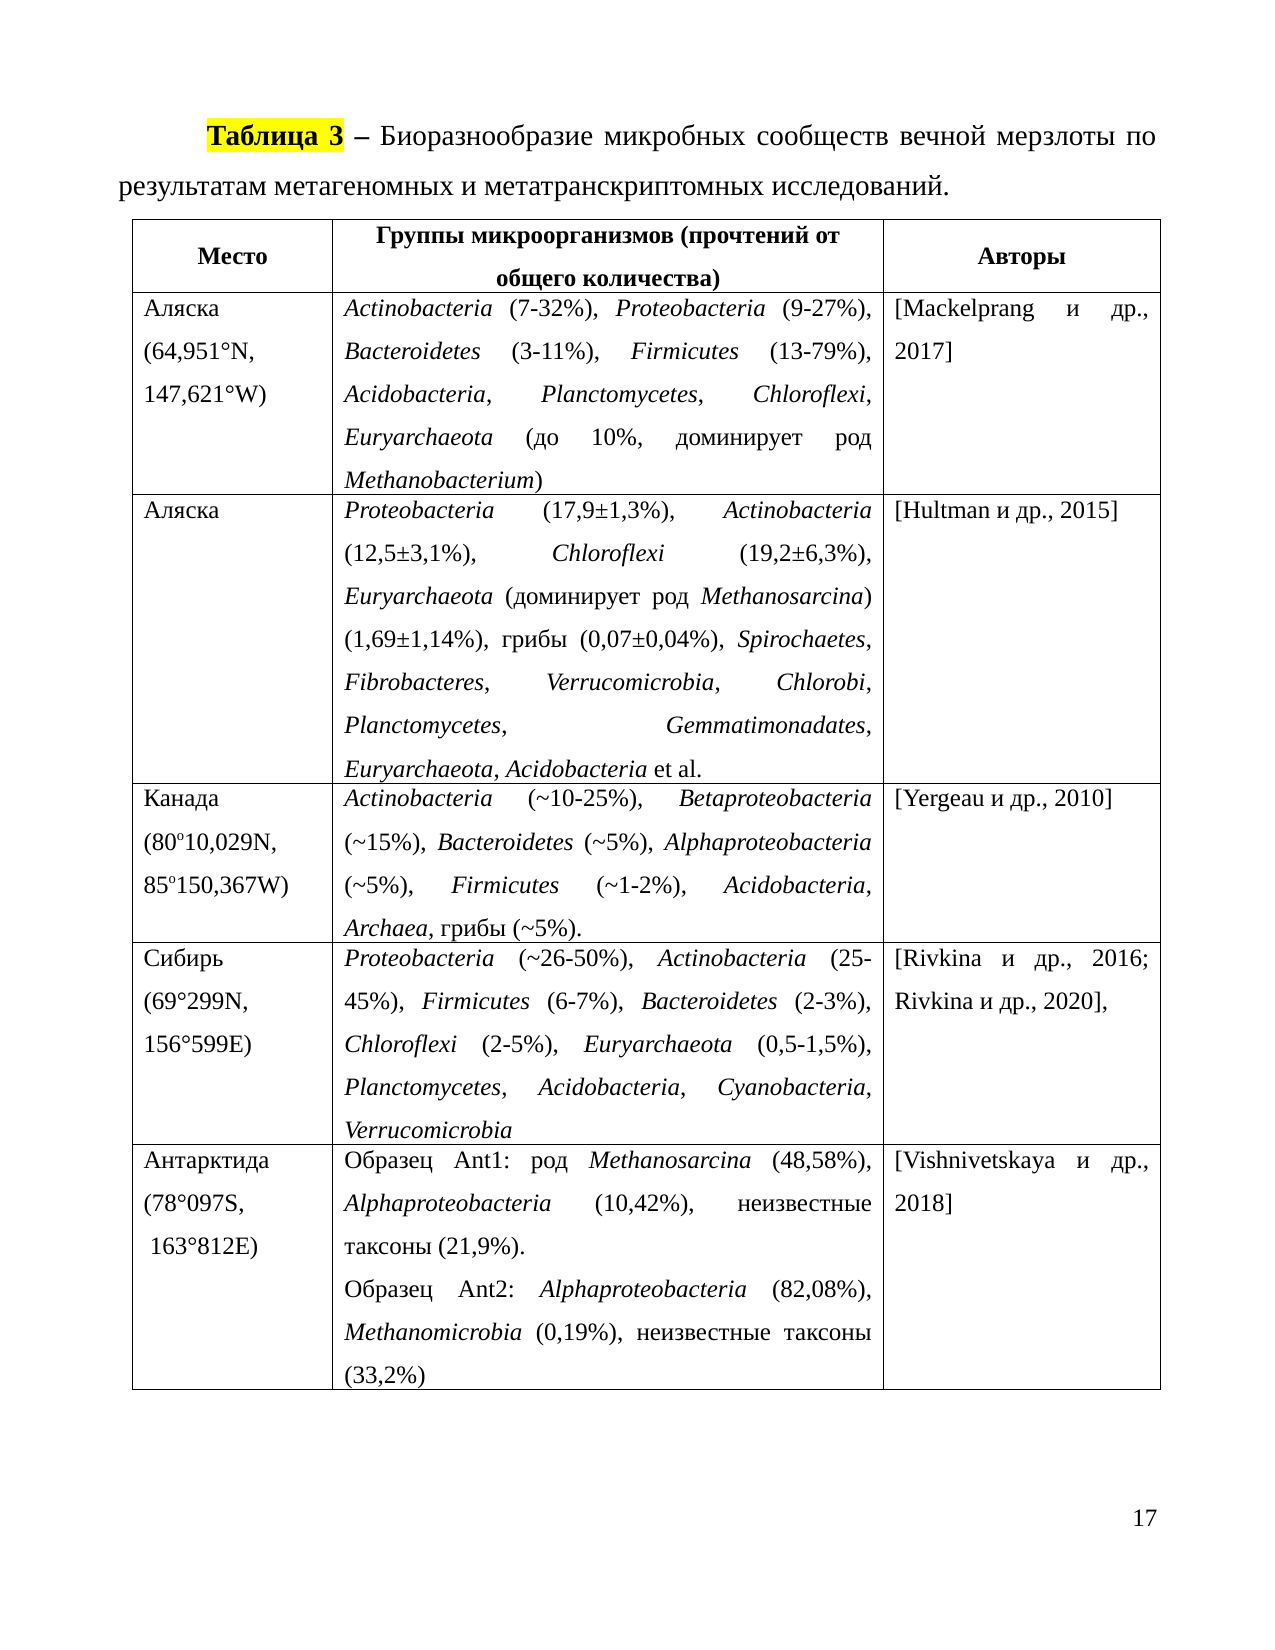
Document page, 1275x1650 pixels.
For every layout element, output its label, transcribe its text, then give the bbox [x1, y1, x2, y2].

table_header Группы микроорганизмов (прочтений от общего количества) [333, 220, 883, 292]
table_cell Аляска (64,951°N, 147,621°W) [133, 293, 332, 494]
table_cell Proteobacteria (~26-50%), Actinobacteria (25-45%), Firmicutes (6-7%), Bacteroidetes (2-3%), Chloroflexi (2-5%), Euryarchaeota (0,5-1,5%), Planctomycetes, Acidobacteria, Cyanobacteria, Verrucomicrobia [333, 943, 883, 1144]
table_cell Сибирь (69°299N, 156°599E) [133, 943, 332, 1144]
table_cell [Vishnivetskaya и др., 2018]⁠⁠ [884, 1145, 1160, 1389]
table_header Место [133, 220, 332, 292]
table_header Авторы [884, 220, 1160, 292]
text Таблица 3 – Биоразнообразие микробных сообществ вечной мерзлоты по результатам метагеномных и метатранскриптомных исследований. [118, 118, 1157, 202]
table_cell Антарктида (78°097S, 163°812E) [133, 1145, 332, 1389]
table_cell [Hultman и др., 2015]⁠⁠ [884, 495, 1160, 782]
table_cell Образец Ant1: род Methanosarcina (48,58%), Alphaproteobacteria (10,42%), неизвестные таксоны (21,9%). Образец Ant2: Alphaproteobacteria (82,08%), Methanomicrobia (0,19%), неизвестные таксоны (33,2%) [333, 1145, 883, 1389]
table_cell Actinobacteria (7-32%), Proteobacteria (9-27%), Bacteroidetes (3-11%), Firmicutes (13-79%), Acidobacteria, Planctomycetes, Chloroflexi, Euryarchaeota (до 10%, доминирует род Methanobacterium) [333, 293, 883, 494]
table_cell [Yergeau и др., 2010]⁠⁠ [884, 784, 1160, 942]
table_cell [Mackelprang и др., 2017]⁠⁠ [884, 293, 1160, 494]
table_cell Proteobacteria (17,9±1,3%), Actinobacteria (12,5±3,1%), Chloroflexi (19,2±6,3%), Euryarchaeota (доминирует род Methanosarcina) (1,69±1,14%), грибы (0,07±0,04%), Spirochaetes, Fibrobacteres, Verrucomicrobia, Chlorobi, Planctomycetes, Gemmatimonadates, Euryarchaeota, Acidobacteria et al. [333, 495, 883, 782]
table_cell Actinobacteria (~10-25%), Betaproteobacteria (~15%), Bacteroidetes (~5%), Alphaproteobacteria (~5%), Firmicutes (~1-2%), Acidobacteria, Archaea, грибы (~5%). [333, 784, 883, 942]
table_cell [Rivkina и др., 2016; Rivkina и др., 2020], ⁠⁠ [884, 943, 1160, 1144]
table_cell Аляска [133, 495, 332, 782]
table_cell Канада (80o10,029N, 85o150,367W) [133, 784, 332, 942]
